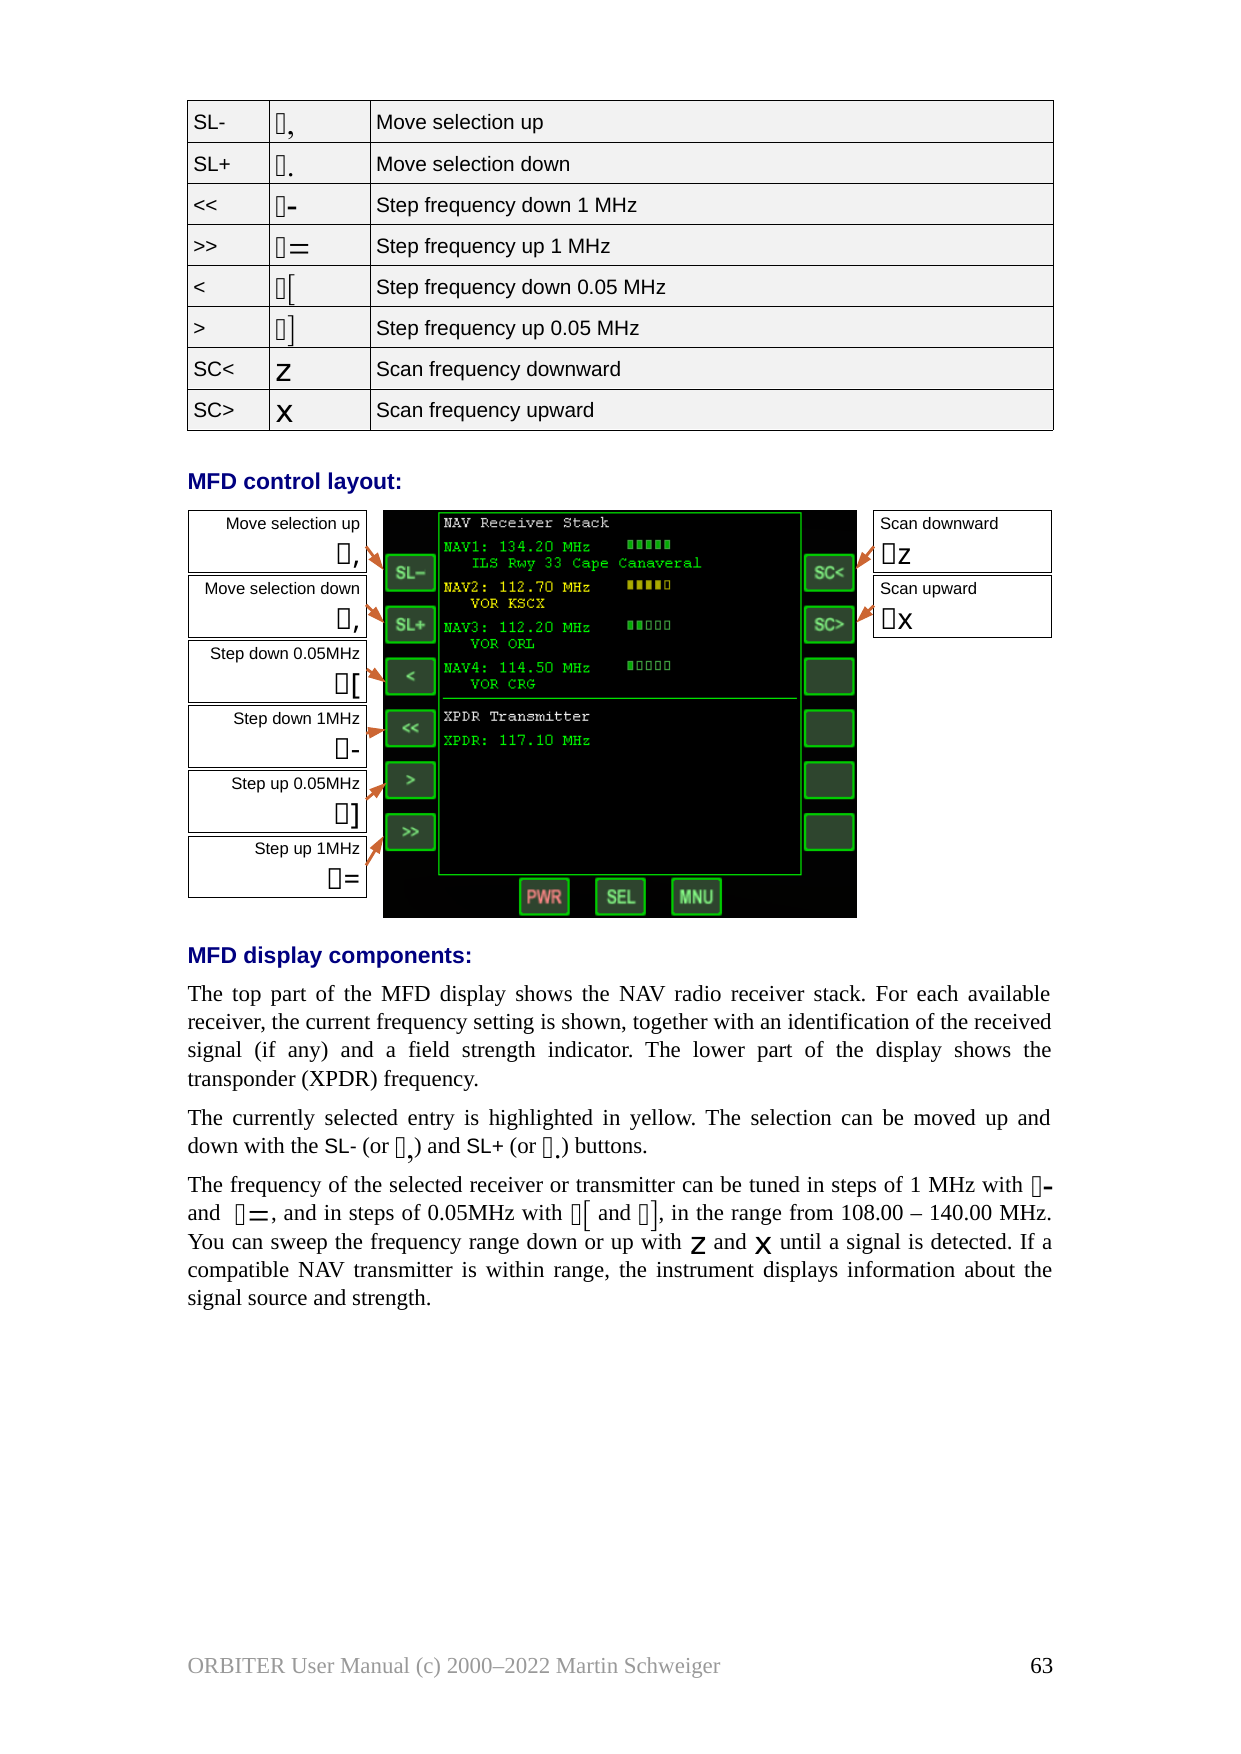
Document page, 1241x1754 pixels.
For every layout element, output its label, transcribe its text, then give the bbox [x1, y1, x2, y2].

table_cell [ [270, 266, 370, 306]
table_cell Step frequency down 1 MHz [371, 184, 1053, 224]
table_cell SC< [188, 348, 269, 388]
table_cell . [270, 143, 370, 183]
text The frequency of the selected receiver or transmitter can be tuned in steps of 1 MHz with - and =, and in steps of 0.05MHz with [ and ], in the range from 108.00 – 140.00 MHz. You can sweep the frequency range down or up with z and x until a signal is detected. If a compatible NAV transmitter is within range, the instrument displays information about the signal source and strength. [187, 1170, 1053, 1311]
table_cell SL+ [188, 143, 269, 183]
subtitle MFD control layout: [187, 468, 1053, 494]
picture [383, 510, 857, 918]
table_cell x [270, 390, 370, 429]
table_cell Step frequency down 0.05 MHz [371, 266, 1053, 306]
table_cell , [270, 101, 370, 142]
table_cell ] [270, 307, 370, 347]
table_cell SC> [188, 390, 269, 429]
text The currently selected entry is highlighted in yellow. The selection can be moved up and down with the SL- (or ,) and SL+ (or .) buttons. [187, 1102, 1053, 1159]
table_cell > [188, 307, 269, 347]
subtitle MFD display components: [187, 514, 1053, 968]
table_cell - [270, 184, 370, 224]
table_cell Move selection up [371, 101, 1053, 142]
table_cell Scan frequency upward [371, 390, 1053, 429]
table_cell = [270, 225, 370, 265]
text The top part of the MFD display shows the NAV radio receiver stack. For each available receiver, the current frequency setting is shown, together with an identification of the received signal (if any) and a field strength indicator. The lower part of the display shows the transponder (XPDR) frequency. [187, 978, 1053, 1092]
table_cell SL- [188, 101, 269, 142]
table_cell Move selection down [371, 143, 1053, 183]
table_cell Scan frequency downward [371, 348, 1053, 388]
table_cell << [188, 184, 269, 224]
table_cell Step frequency up 1 MHz [371, 225, 1053, 265]
table_cell Step frequency up 0.05 MHz [371, 307, 1053, 347]
table_cell < [188, 266, 269, 306]
table_cell z [270, 348, 370, 388]
table_cell >> [188, 225, 269, 265]
